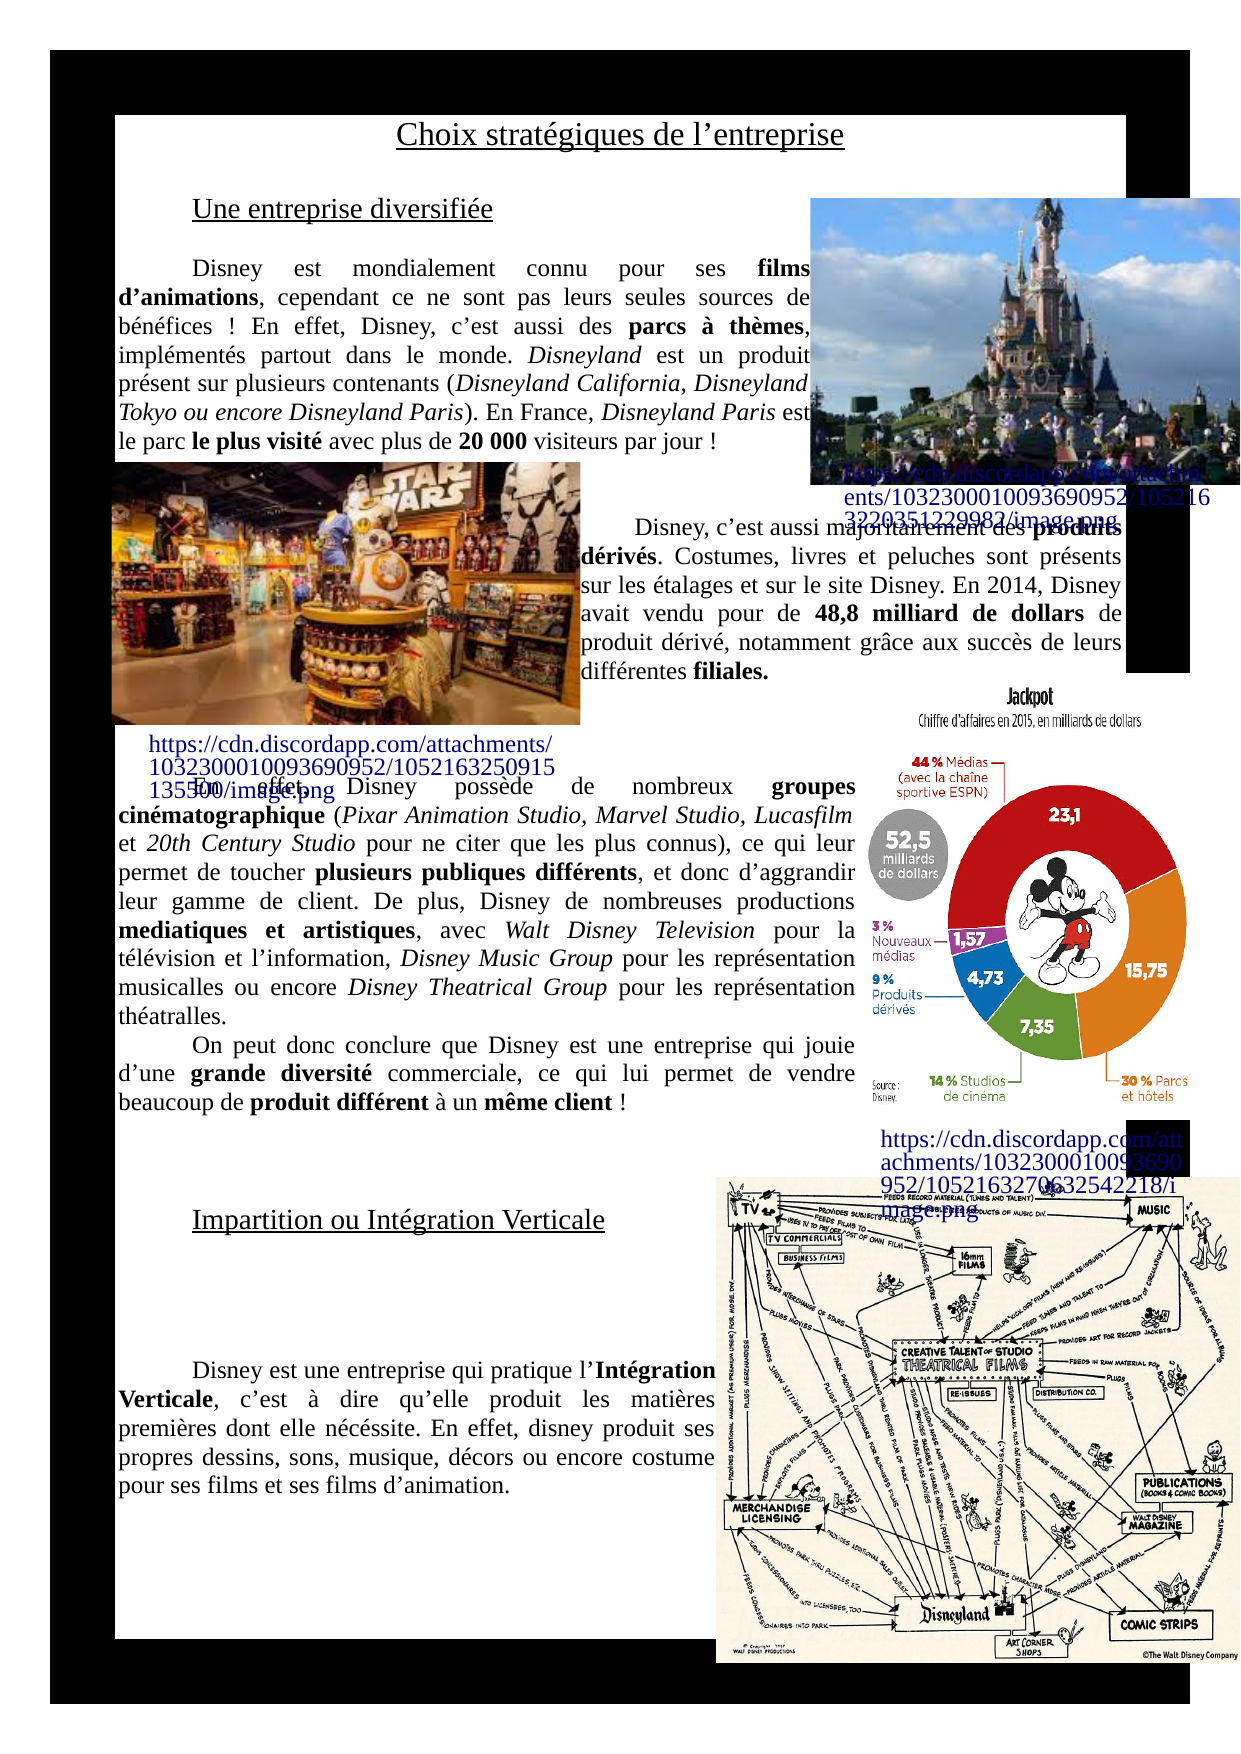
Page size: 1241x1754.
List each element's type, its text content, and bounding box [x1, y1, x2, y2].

text En effet, Disney possède de nombreux groupes cinématographique (Pixar Animation Studio, Marvel Studio, Lucasfilm et 20th Century Studio pour ne citer que les plus connus), ce qui leur permet de toucher plusieurs publiques différents, et donc d’aggrandir leur gamme de client. De plus, Disney de nombreuses productions mediatiques et artistiques, avec Walt Disney Television pour la télévision et l’information, Disney Music Group pour les représentation musicalles ou encore Disney Theatrical Group pour les représentation théatralles. [118, 771, 855, 1030]
text Disney est mondialement connu pour ses films d’animations, cependant ce ne sont pas leurs seules sources de bénéfices ! En effet, Disney, c’est aussi des parcs à thèmes, implémentés partout dans le monde. Disneyland est un produit présent sur plusieurs contenants (Disneyland California, Disneyland Tokyo ou encore Disneyland Paris). En France, Disneyland Paris est le parc le plus visité avec plus de 20 000 visiteurs par jour ! [118, 253, 810, 455]
text Choix stratégiques de l’entreprise [118, 115, 1122, 153]
text Disney est une entreprise qui pratique l’Intégration Verticale, c’est à dire qu’elle produit les matières premières dont elle nécéssite. En effet, disney produit ses propres dessins, sons, musique, décors ou encore costume pour ses films et ses films d’animation. [118, 1356, 716, 1499]
text On peut donc conclure que Disney est une entreprise qui jouie d’une grande diversité commerciale, ce qui lui permet de vendre beaucoup de produit différent à un même client ! [118, 1030, 855, 1116]
text Une entreprise diversifiée [118, 191, 1122, 225]
text Disney, c’est aussi majoritairement des produits dérivés. Costumes, livres et peluches sont présents sur les étalages et sur le site Disney. En 2014, Disney avait vendu pour de 48,8 milliard de dollars de produit dérivé, notamment grâce aux succès de leurs différentes filiales. [581, 512, 1122, 685]
text Impartition ou Intégration Verticale [118, 1202, 716, 1236]
